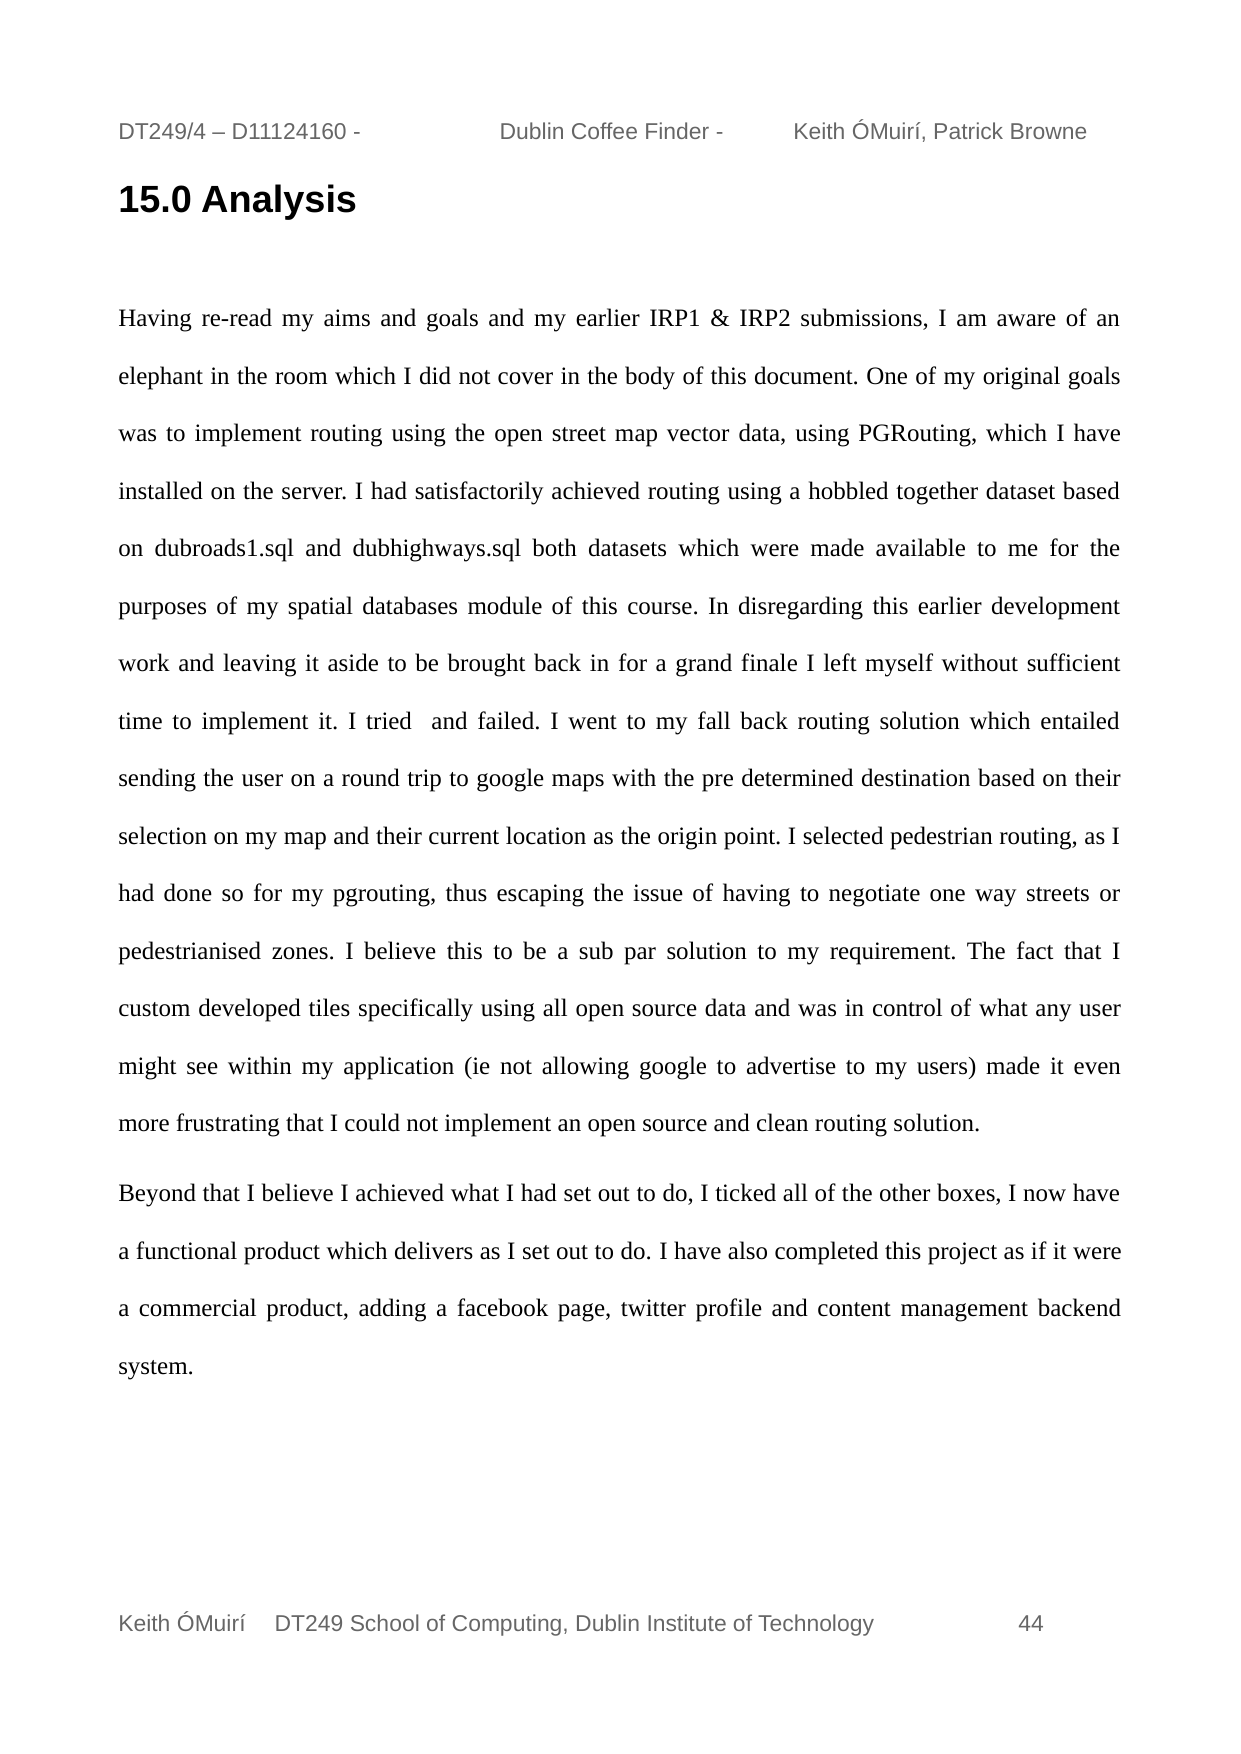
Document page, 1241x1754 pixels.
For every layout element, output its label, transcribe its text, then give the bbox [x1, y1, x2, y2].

text Having re-read my aims and goals and my earlier IRP1 & IRP2 submissions, I am aware of an elephant in the room which I did not cover in the body of this document. One of my original goals was to implement routing using the open street map vector data, using PGRouting, which I have installed on the server. I had satisfactorily achieved routing using a hobbled together dataset based on dubroads1.sql and dubhighways.sql both datasets which were made available to me for the purposes of my spatial databases module of this course. In disregarding this earlier development work and leaving it aside to be brought back in for a grand finale I left myself without sufficient time to implement it. I tried and failed. I went to my fall back routing solution which entailed sending the user on a round trip to google maps with the pre determined destination based on their selection on my map and their current location as the origin point. I selected pedestrian routing, as I had done so for my pgrouting, thus escaping the issue of having to negotiate one way streets or pedestrianised zones. I believe this to be a sub par solution to my requirement. The fact that I custom developed tiles specifically using all open source data and was in control of what any user might see within my application (ie not allowing google to advertise to my users) made it even more frustrating that I could not implement an open source and clean routing solution. [118, 303, 1122, 1137]
subtitle 15.0 Analysis [118, 177, 1122, 221]
text Beyond that I believe I achieved what I had set out to do, I ticked all of the other boxes, I now have a functional product which delivers as I set out to do. I have also completed this project as if it were a commercial product, adding a facebook page, twitter profile and content management backend system. [118, 1178, 1122, 1379]
